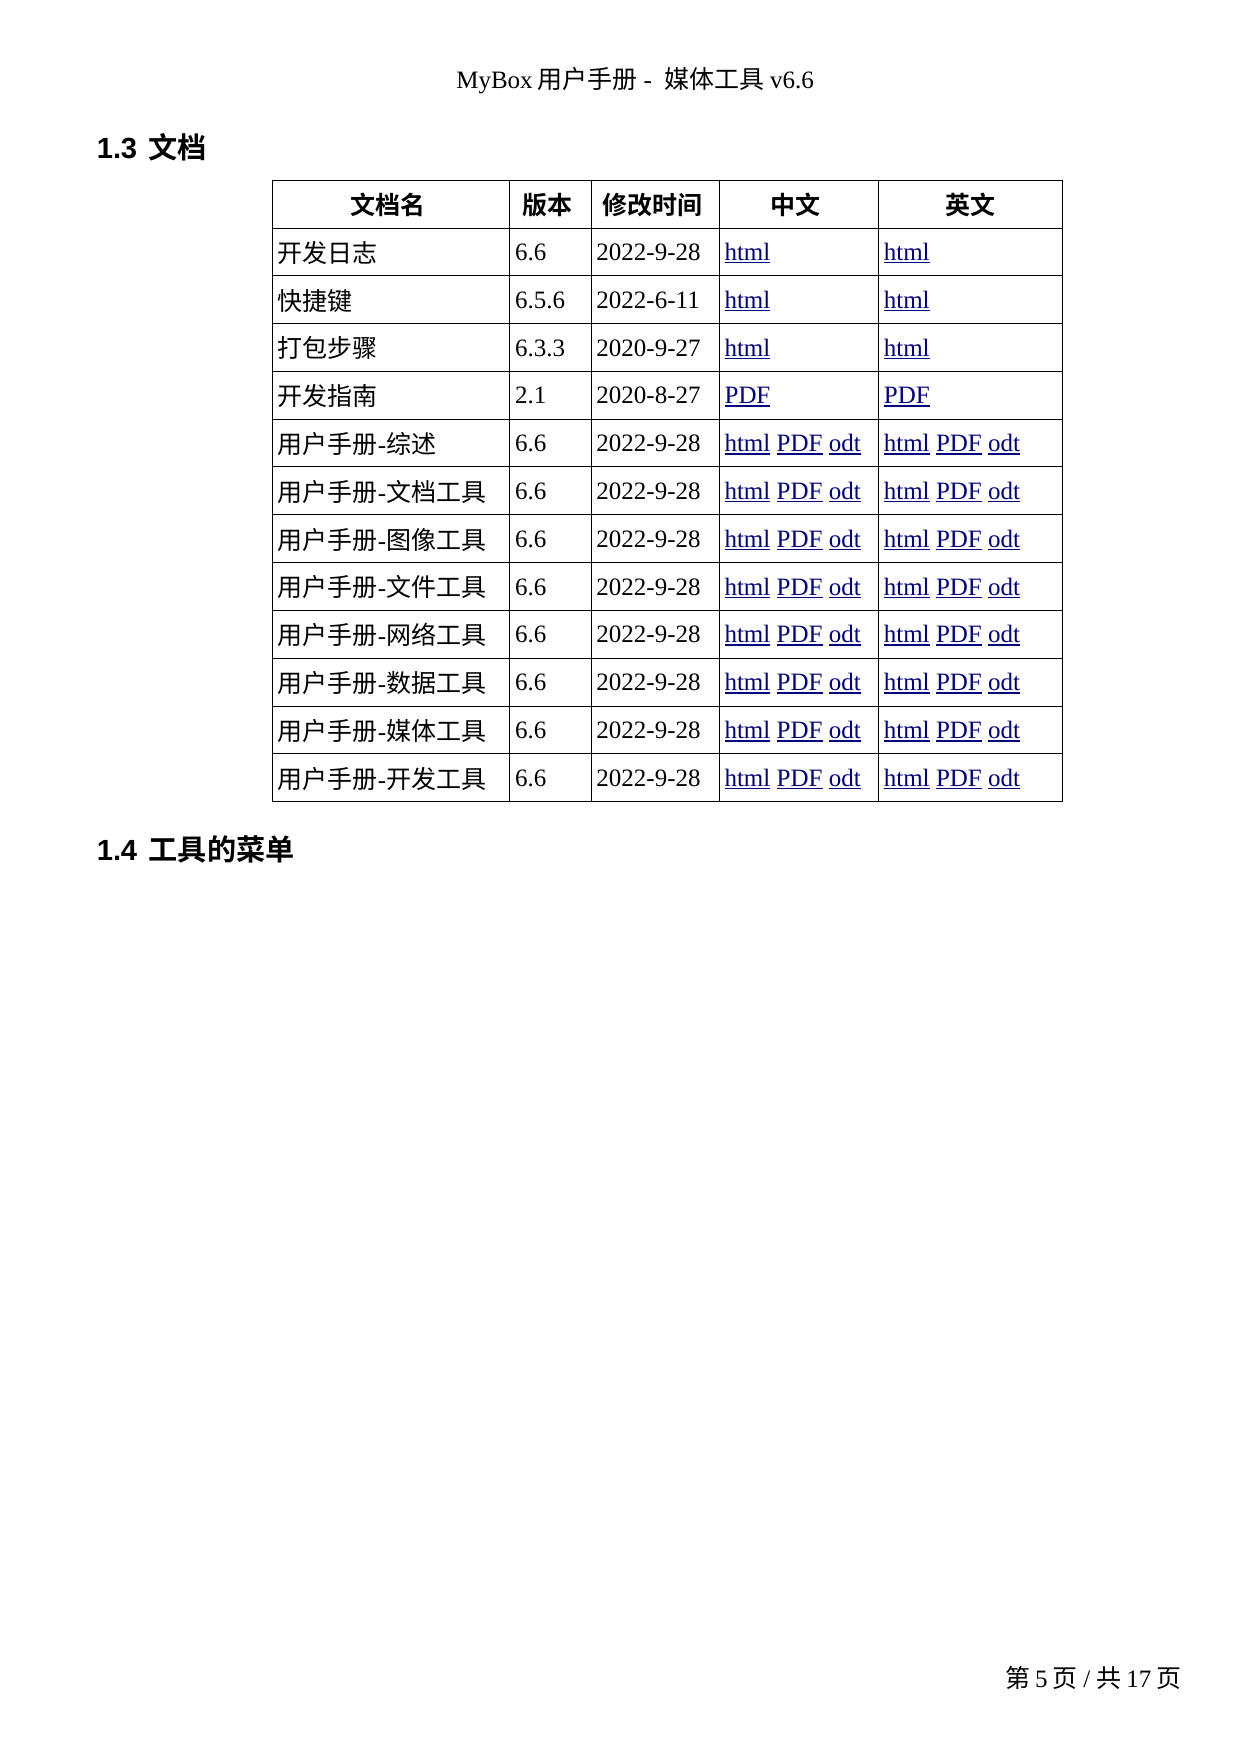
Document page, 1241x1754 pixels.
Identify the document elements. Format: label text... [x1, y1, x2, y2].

table_cell 用户手册-数据工具 [273, 659, 509, 706]
table_cell 用户手册-文件工具 [273, 563, 509, 610]
table_cell html PDF odt [720, 563, 878, 610]
table_cell html PDF odt [720, 467, 878, 514]
table_cell 2022-6-11 [592, 276, 719, 323]
table_header 版本 [510, 181, 591, 227]
table_cell 6.6 [510, 707, 591, 753]
table_header 修改时间 [592, 181, 719, 227]
table_cell PDF [720, 372, 878, 419]
table_cell 2022-9-28 [592, 515, 719, 562]
table_cell html PDF odt [720, 659, 878, 706]
table_cell html PDF odt [720, 754, 878, 801]
table_cell 2022-9-28 [592, 754, 719, 801]
table_cell html PDF odt [879, 659, 1062, 706]
table_cell 2020-9-27 [592, 324, 719, 371]
table_cell html [720, 229, 878, 275]
subtitle 文档 [88, 125, 1181, 167]
table_cell 用户手册-媒体工具 [273, 707, 509, 753]
table_cell 用户手册-图像工具 [273, 515, 509, 562]
table_cell html PDF odt [879, 515, 1062, 562]
subtitle 工具的菜单 [88, 826, 1181, 868]
table_cell 打包步骤 [273, 324, 509, 371]
table_cell 6.6 [510, 420, 591, 466]
table_cell html PDF odt [879, 707, 1062, 753]
table_header 中文 [720, 181, 878, 227]
table_cell PDF [879, 372, 1062, 419]
table_cell html PDF odt [720, 611, 878, 658]
table_cell 用户手册-文档工具 [273, 467, 509, 514]
table_cell 2022-9-28 [592, 420, 719, 466]
table_cell 2022-9-28 [592, 707, 719, 753]
table_cell 2022-9-28 [592, 229, 719, 275]
table_cell 用户手册-网络工具 [273, 611, 509, 658]
table_cell html [720, 324, 878, 371]
table_cell 6.6 [510, 754, 591, 801]
table_cell 6.6 [510, 467, 591, 514]
table_cell 6.6 [510, 659, 591, 706]
table_cell 2.1 [510, 372, 591, 419]
table_cell 2022-9-28 [592, 563, 719, 610]
table_cell 2022-9-28 [592, 659, 719, 706]
table_header 英文 [879, 181, 1062, 227]
table_cell 6.6 [510, 563, 591, 610]
table_cell html PDF odt [879, 420, 1062, 466]
table_cell 2022-9-28 [592, 611, 719, 658]
table_cell html [879, 276, 1062, 323]
table_cell html PDF odt [879, 563, 1062, 610]
table_cell html [879, 324, 1062, 371]
table_cell 2020-8-27 [592, 372, 719, 419]
table_cell html PDF odt [879, 611, 1062, 658]
table_cell 6.6 [510, 611, 591, 658]
table_cell 6.6 [510, 515, 591, 562]
table_cell 用户手册-开发工具 [273, 754, 509, 801]
table_cell html PDF odt [720, 515, 878, 562]
table_cell 6.5.6 [510, 276, 591, 323]
table_cell 用户手册-综述 [273, 420, 509, 466]
table_cell html PDF odt [720, 707, 878, 753]
table_cell html PDF odt [879, 754, 1062, 801]
table_cell 开发日志 [273, 229, 509, 275]
table_header 文档名 [273, 181, 509, 227]
table_cell 2022-9-28 [592, 467, 719, 514]
table_cell 开发指南 [273, 372, 509, 419]
table_cell 6.6 [510, 229, 591, 275]
table_cell html PDF odt [879, 467, 1062, 514]
table_cell html [720, 276, 878, 323]
table_cell html PDF odt [720, 420, 878, 466]
table_cell 6.3.3 [510, 324, 591, 371]
table_cell html [879, 229, 1062, 275]
table_cell 快捷键 [273, 276, 509, 323]
